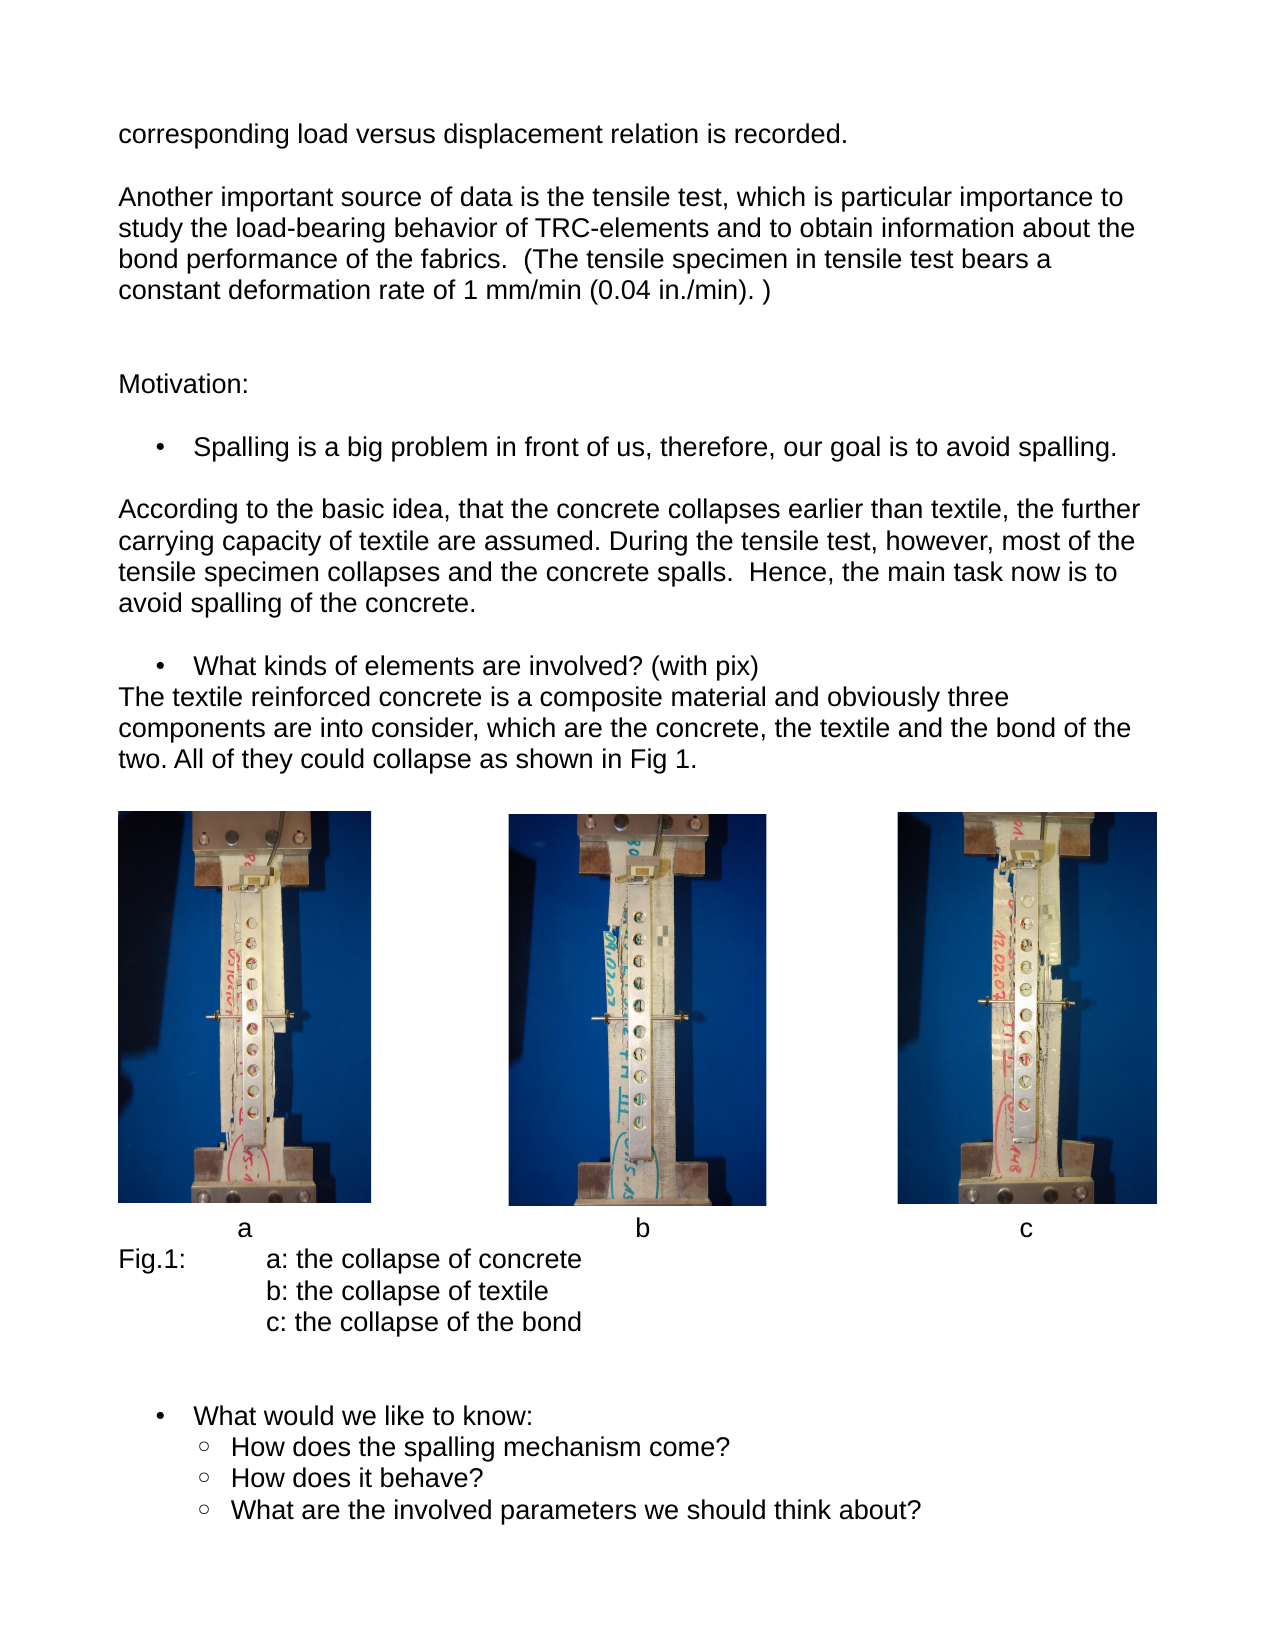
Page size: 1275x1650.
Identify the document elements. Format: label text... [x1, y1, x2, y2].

picture [897, 812, 1157, 1204]
picture [508, 814, 767, 1206]
picture [118, 811, 372, 1203]
text Another important source of data is the tensile test, which is particular importance to study the load-bearing behavior of TRC-elements and to obtain information about the bond performance of the fabrics. (The tensile specimen in tensile test bears a constant deformation rate of 1 mm/min (0.04 in./min). ) [118, 181, 1157, 306]
text corresponding load versus displacement relation is recorded. [118, 118, 1157, 149]
list How does the spalling mechanism come? [193, 1431, 1157, 1462]
list How does it behave? [193, 1462, 1157, 1494]
list What kinds of elements are involved? (with pix) [156, 649, 1157, 681]
text a b c [118, 1212, 1157, 1243]
text The textile reinforced concrete is a composite material and obviously three components are into consider, which are the concrete, the textile and the bond of the two. All of they could collapse as shown in Fig 1. [118, 681, 1157, 774]
list What are the involved parameters we should think about? [193, 1494, 1157, 1525]
text c: the collapse of the bond [118, 1306, 1157, 1337]
text b: the collapse of textile [118, 1274, 1157, 1306]
text According to the basic idea, that the concrete collapses earlier than textile, the further carrying capacity of textile are assumed. During the tensile test, however, most of the tensile specimen collapses and the concrete spalls. Hence, the main task now is to avoid spalling of the concrete. [118, 493, 1157, 618]
list Spalling is a big problem in front of us, therefore, our goal is to avoid spalling. [156, 431, 1157, 462]
list What would we like to know: [156, 1399, 1157, 1431]
text Motivation: [118, 368, 1157, 399]
text Fig.1: a: the collapse of concrete [118, 1243, 1157, 1274]
